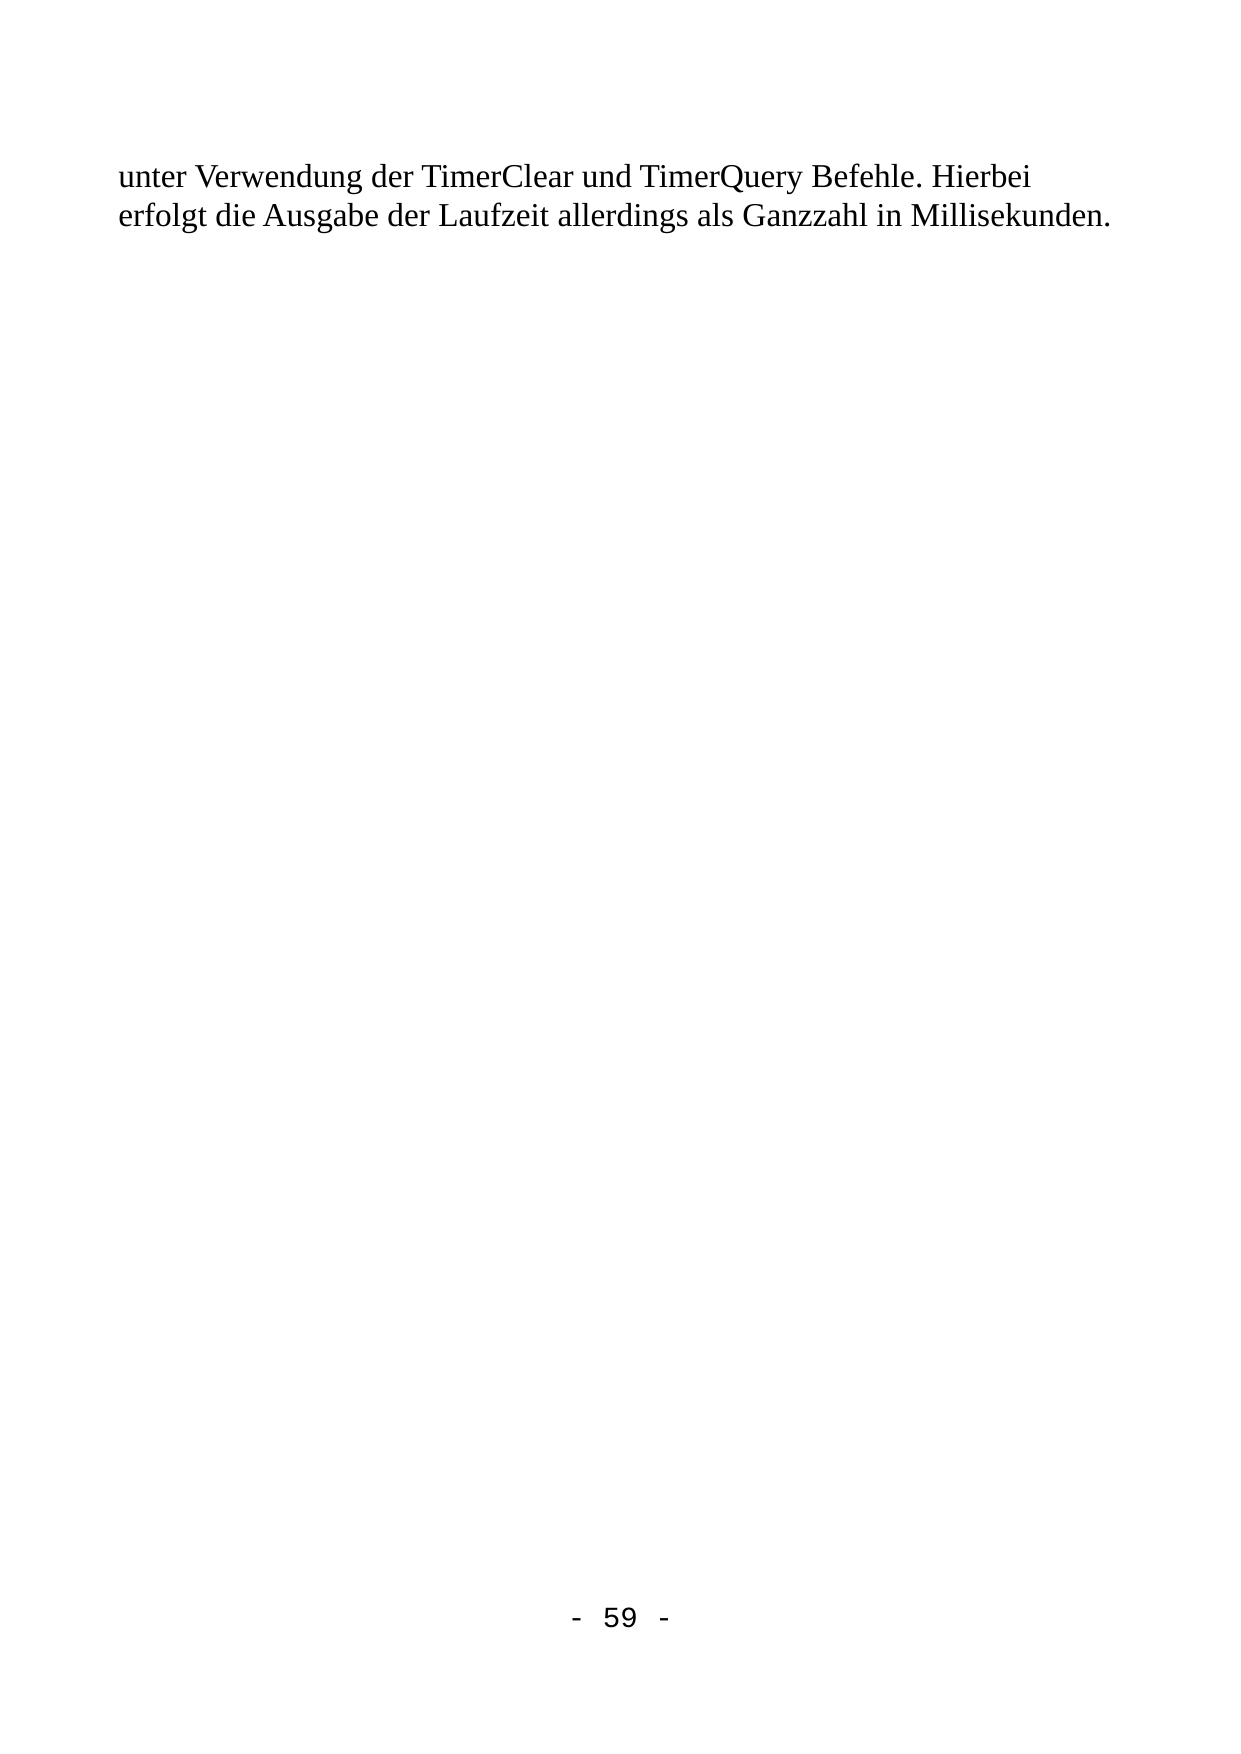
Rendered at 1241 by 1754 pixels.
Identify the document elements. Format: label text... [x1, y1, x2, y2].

text unter Verwendung der TimerClear und TimerQuery Befehle. Hierbei erfolgt die Ausgabe der Laufzeit allerdings als Ganzzahl in Millisekunden. [118, 156, 1122, 233]
